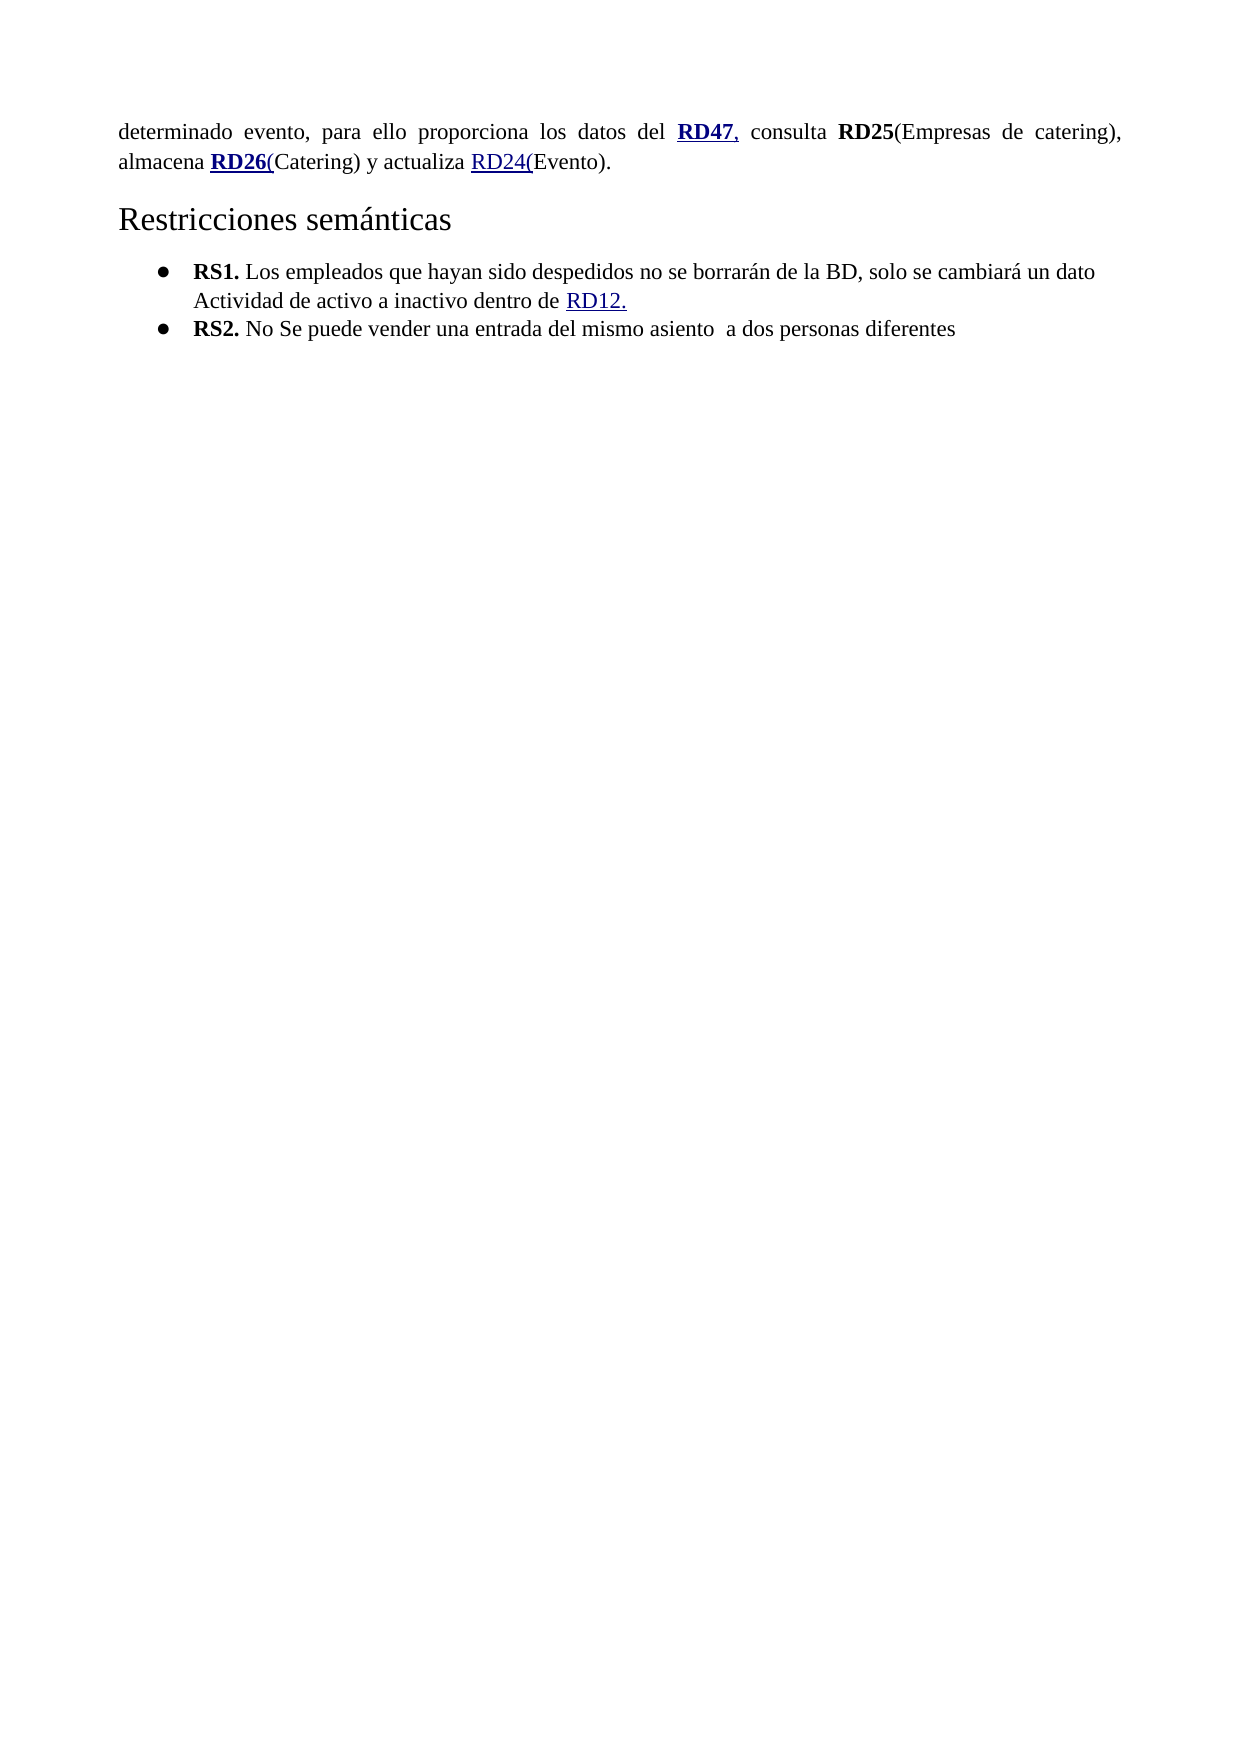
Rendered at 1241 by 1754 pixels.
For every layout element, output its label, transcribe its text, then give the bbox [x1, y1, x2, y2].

subtitle Restricciones semánticas [118, 199, 1122, 238]
text determinado evento, para ello proporciona los datos del RD47, consulta RD25(Empresas de catering), almacena RD26(Catering) y actualiza RD24(Evento). [118, 118, 1122, 175]
list RS2. No Se puede vender una entrada del mismo asiento a dos personas diferentes [156, 313, 1122, 342]
list RS1. Los empleados que hayan sido despedidos no se borrarán de la BD, solo se cambiará un dato Actividad de activo a inactivo dentro de RD12. [156, 256, 1122, 313]
